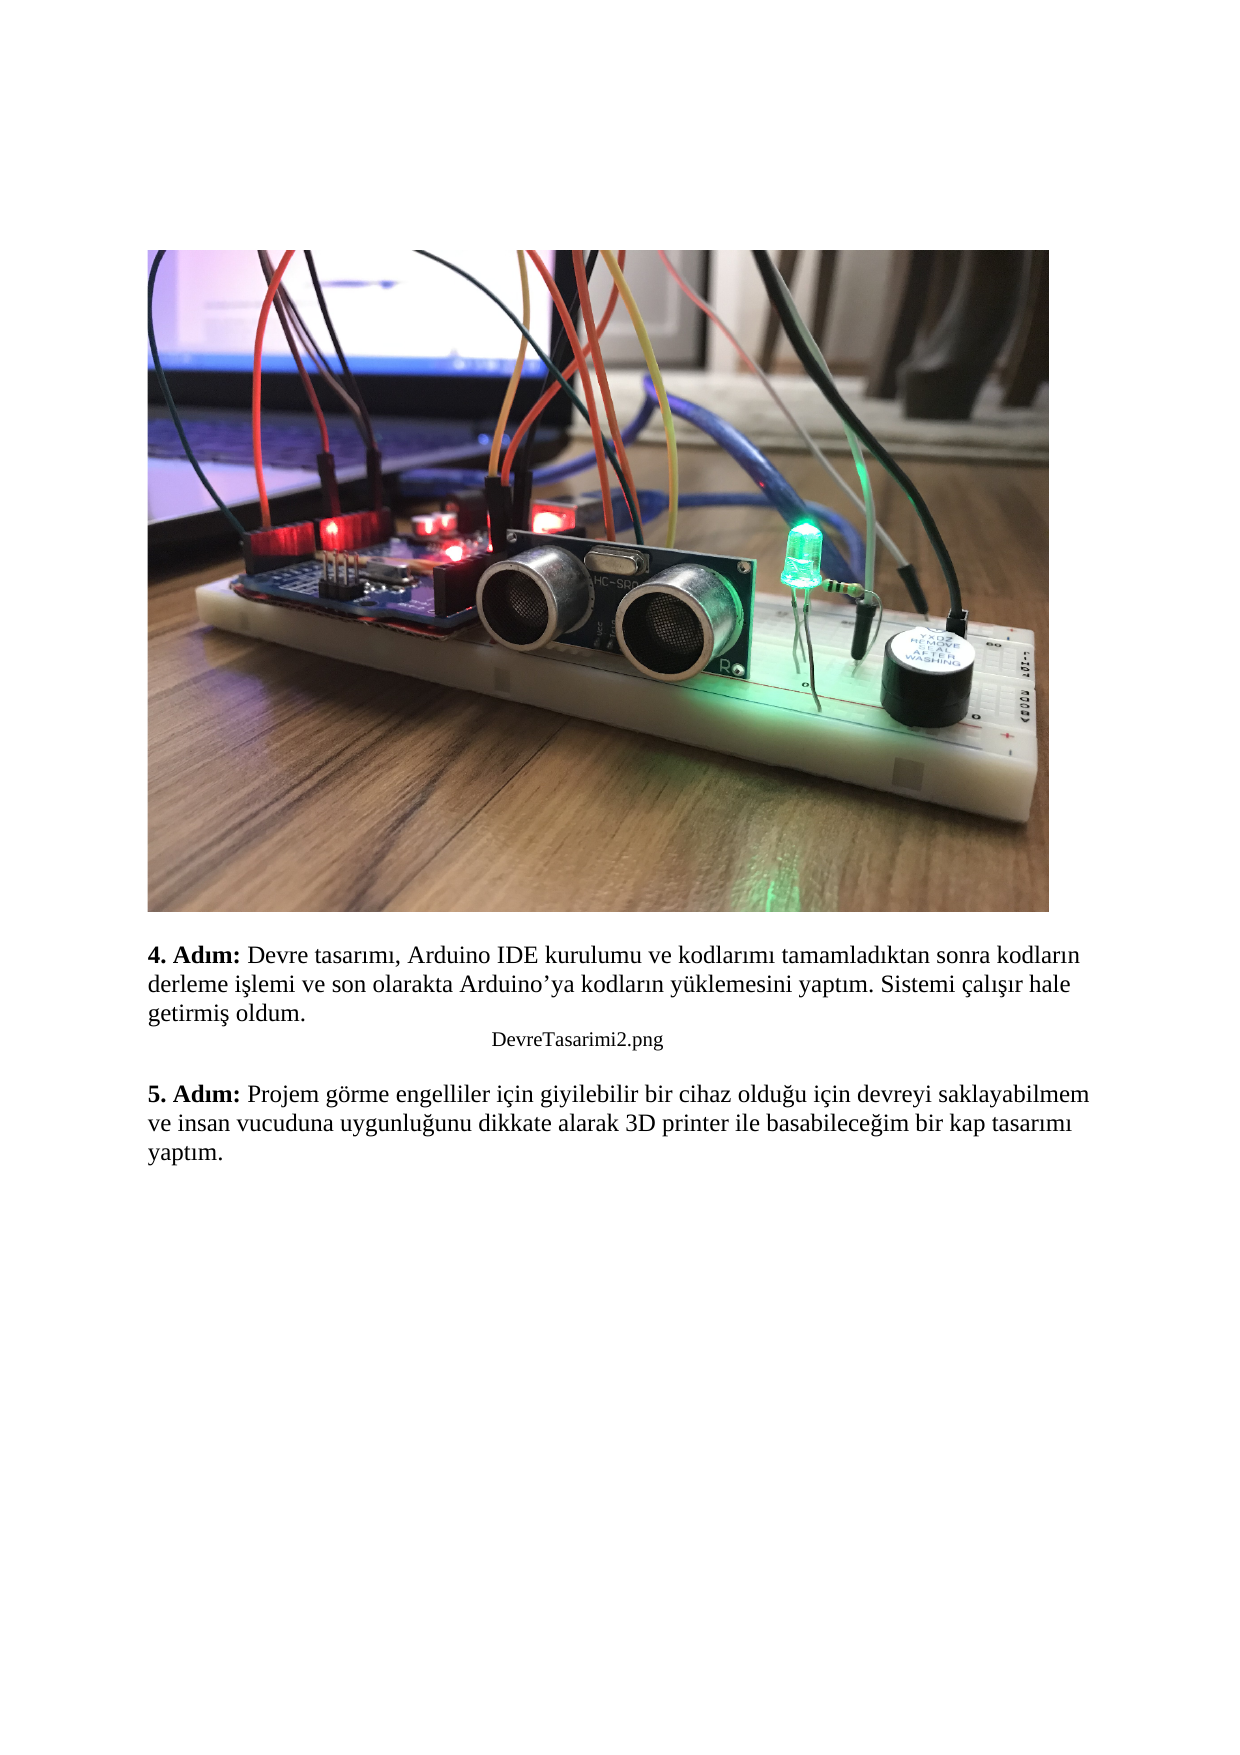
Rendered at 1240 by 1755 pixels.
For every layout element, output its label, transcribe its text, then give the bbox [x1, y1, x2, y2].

text 5. Adım: Projem görme engelliler için giyilebilir bir cihaz olduğu için devreyi saklayabilmem ve insan vucuduna uygunluğunu dikkate alarak 3D printer ile basabileceğim bir kap tasarımı yaptım. [148, 1079, 1092, 1166]
text DevreTasarimi2.png [148, 1027, 1092, 1051]
text 4. Adım: Devre tasarımı, Arduino IDE kurulumu ve kodlarımı tamamladıktan sonra kodların derleme işlemi ve son olarakta Arduino’ya kodların yüklemesini yaptım. Sistemi çalışır hale getirmiş oldum. [148, 940, 1092, 1027]
